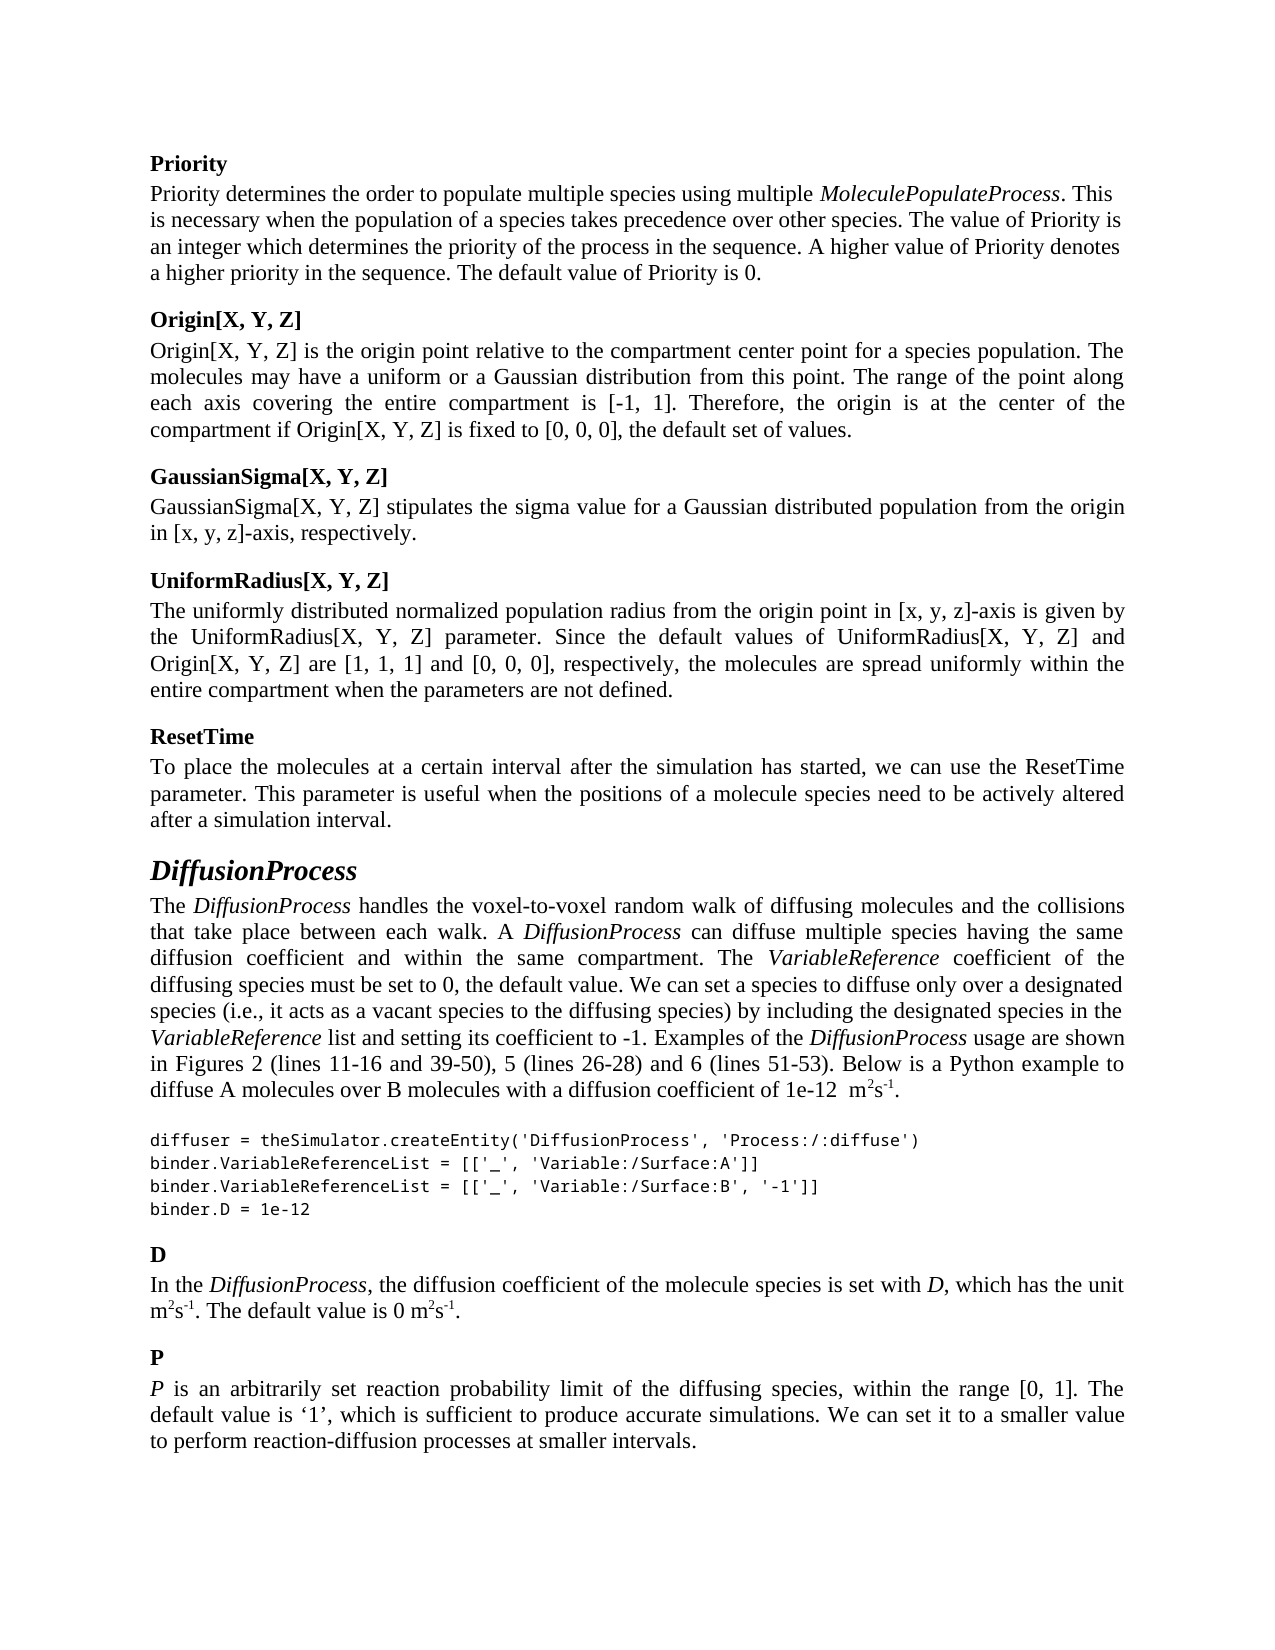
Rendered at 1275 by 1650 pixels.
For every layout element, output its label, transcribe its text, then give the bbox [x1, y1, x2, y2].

subtitle Origin[X, Y, Z] [150, 306, 1125, 333]
text binder.VariableReferenceList = [['_', 'Variable:/Surface:A']] [150, 1152, 1125, 1174]
text In the DiffusionProcess, the diffusion coefficient of the molecule species is set with D, which has the unit m2s-1. The default value is 0 m2s-1. [150, 1271, 1125, 1323]
text diffuser = theSimulator.createEntity('DiffusionProcess', 'Process:/:diffuse') [150, 1129, 1125, 1152]
text P is an arbitrarily set reaction probability limit of the diffusing species, within the range [0, 1]. The default value is ‘1’, which is sufficient to produce accurate simulations. We can set it to a smaller value to perform reaction-diffusion processes at smaller intervals. [150, 1374, 1125, 1454]
subtitle ResetTime [150, 723, 1125, 749]
subtitle UniformRadius[X, Y, Z] [150, 567, 1125, 593]
text The uniformly distributed normalized population radius from the origin point in [x, y, z]-axis is given by the UniformRadius[X, Y, Z] parameter. Since the default values of UniformRadius[X, Y, Z] and Origin[X, Y, Z] are [1, 1, 1] and [0, 0, 0], respectively, the molecules are spread uniformly within the entire compartment when the parameters are not defined. [150, 597, 1125, 702]
text To place the molecules at a certain interval after the simulation has started, we can use the ResetTime parameter. This parameter is useful when the positions of a molecule species need to be actively altered after a simulation interval. [150, 753, 1125, 832]
text binder.D = 1e-12 [150, 1197, 1125, 1220]
text Priority determines the order to populate multiple species using multiple MoleculePopulateProcess. This is necessary when the population of a species takes precedence over other species. The value of Priority is an integer which determines the priority of the process in the sequence. A higher value of Priority denotes a higher priority in the sequence. The default value of Priority is 0. [150, 180, 1125, 286]
subtitle Priority [150, 150, 1125, 176]
text Origin[X, Y, Z] is the origin point relative to the compartment center point for a species population. The molecules may have a uniform or a Gaussian distribution from this point. The range of the point along each axis covering the entire compartment is [-1, 1]. Therefore, the origin is at the center of the compartment if Origin[X, Y, Z] is fixed to [0, 0, 0], the default set of values. [150, 337, 1125, 442]
text GaussianSigma[X, Y, Z] stipulates the sigma value for a Gaussian distributed population from the origin in [x, y, z]-axis, respectively. [150, 493, 1125, 546]
subtitle P [150, 1344, 1125, 1371]
text binder.VariableReferenceList = [['_', 'Variable:/Surface:B', '-1']] [150, 1174, 1125, 1197]
subtitle GaussianSigma[X, Y, Z] [150, 463, 1125, 489]
text The DiffusionProcess handles the voxel-to-voxel random walk of diffusing molecules and the collisions that take place between each walk. A DiffusionProcess can diffuse multiple species having the same diffusion coefficient and within the same compartment. The VariableReference coefficient of the diffusing species must be set to 0, the default value. We can set a species to diffuse only over a designated species (i.e., it acts as a vacant species to the diffusing species) by including the designated species in the VariableReference list and setting its coefficient to -1. Examples of the DiffusionProcess usage are shown in Figures 2 (lines 11-16 and 39-50), 5 (lines 26-28) and 6 (lines 51-53). Below is a Python example to diffuse A molecules over B molecules with a diffusion coefficient of 1e-12 m2s-1. [150, 892, 1125, 1103]
subtitle D [150, 1241, 1125, 1267]
subtitle DiffusionProcess [150, 853, 1125, 887]
